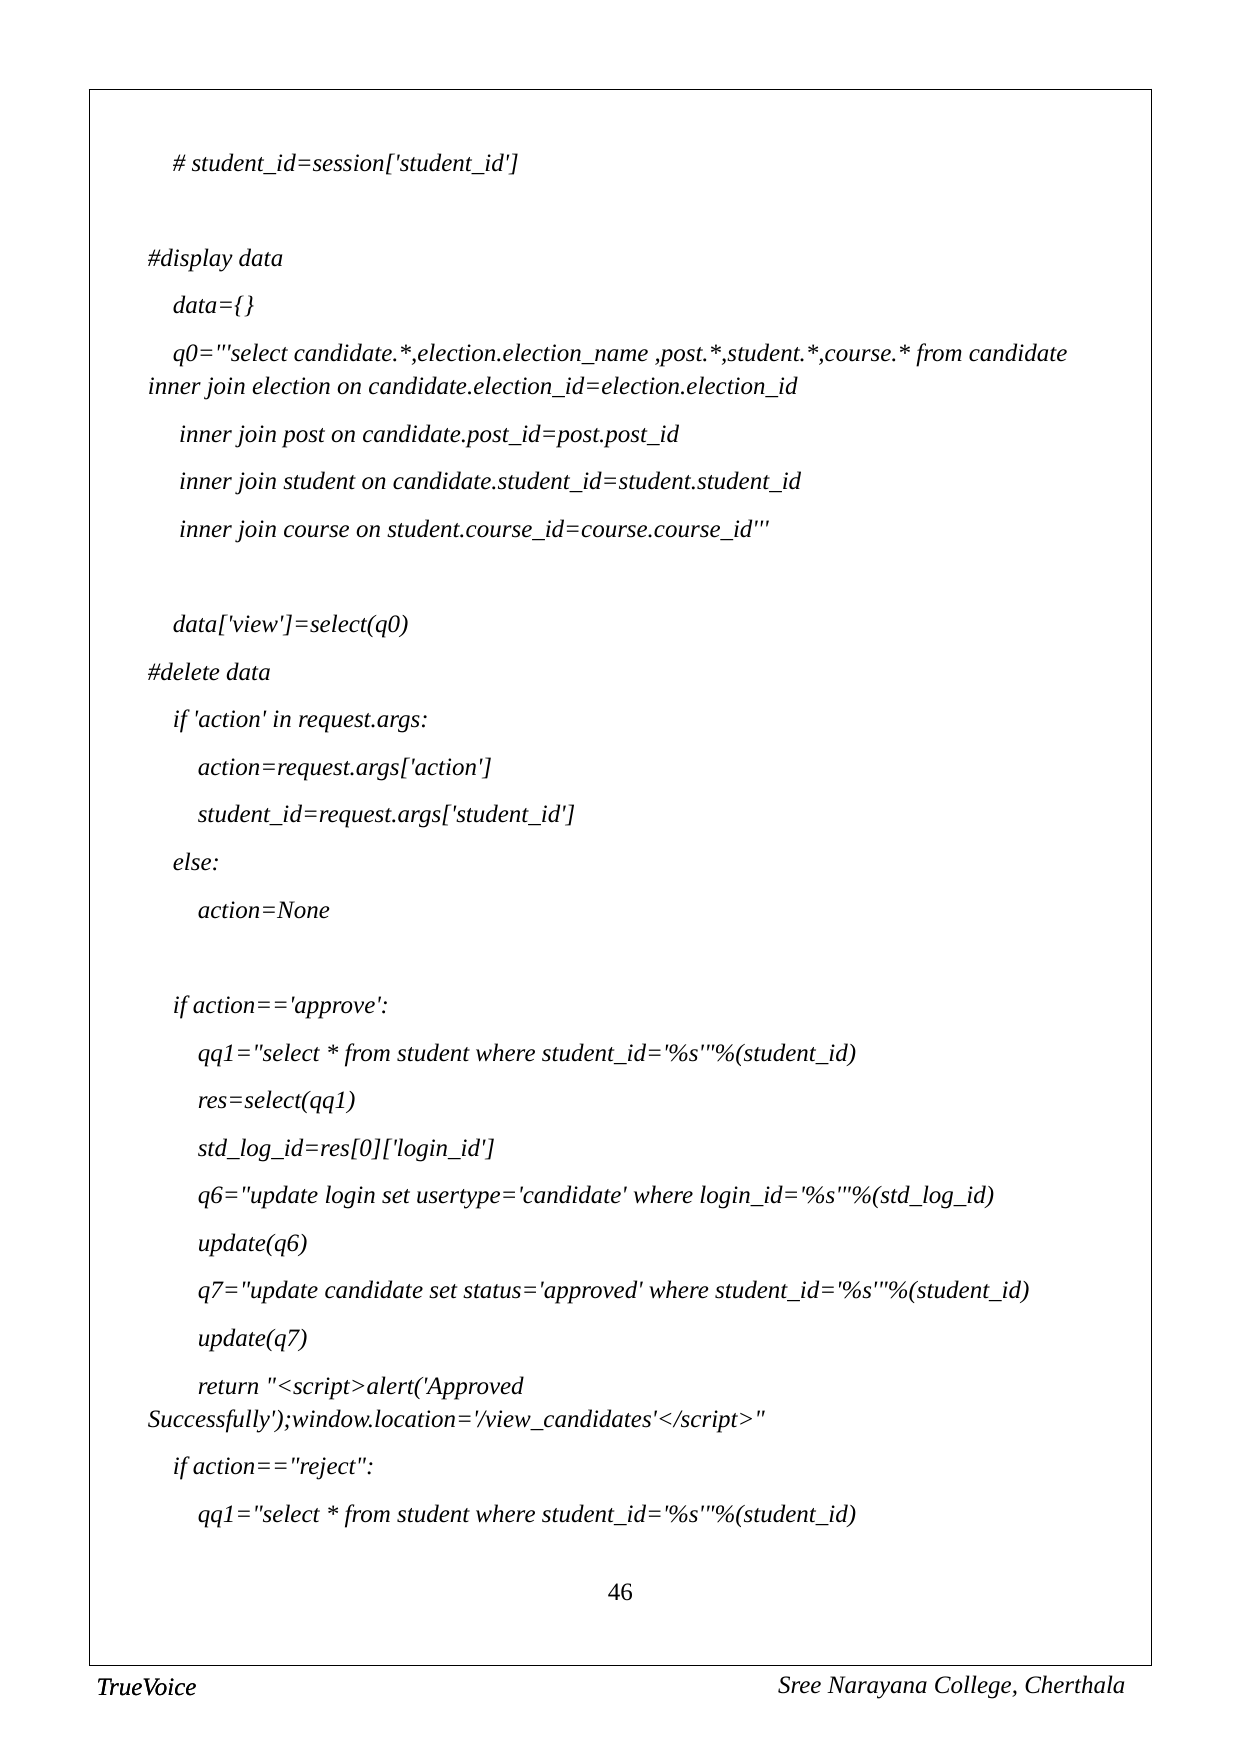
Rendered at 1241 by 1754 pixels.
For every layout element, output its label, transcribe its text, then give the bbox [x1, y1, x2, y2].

text qq1="select * from student where student_id='%s'"%(student_id) [148, 1499, 1092, 1528]
text q7="update candidate set status='approved' where student_id='%s'"%(student_id) [148, 1276, 1092, 1304]
text std_log_id=res[0]['login_id'] [148, 1133, 1092, 1162]
text # student_id=session['student_id'] [148, 148, 1092, 176]
text update(q7) [148, 1323, 1092, 1352]
text if action=='approve': [148, 990, 1092, 1019]
text student_id=request.args['student_id'] [148, 799, 1092, 828]
text else: [148, 847, 1092, 876]
text if 'action' in request.args: [148, 704, 1092, 733]
text inner join post on candidate.post_id=post.post_id [148, 419, 1092, 447]
text update(q6) [148, 1228, 1092, 1257]
text action=request.args['action'] [148, 752, 1092, 781]
text res=select(qq1) [148, 1085, 1092, 1114]
text data['view']=select(q0) [148, 609, 1092, 638]
text data={} [148, 291, 1092, 319]
text action=None [148, 895, 1092, 923]
text q0='''select candidate.*,election.election_name ,post.*,student.*,course.* from candidate inner join election on candidate.election_id=election.election_id [148, 338, 1092, 400]
text qq1="select * from student where student_id='%s'"%(student_id) [148, 1038, 1092, 1066]
text q6="update login set usertype='candidate' where login_id='%s'"%(std_log_id) [148, 1180, 1092, 1209]
text #display data [148, 243, 1092, 272]
text #delete data [148, 657, 1092, 686]
text inner join course on student.course_id=course.course_id''' [148, 514, 1092, 543]
text inner join student on candidate.student_id=student.student_id [148, 466, 1092, 495]
text if action=="reject": [148, 1451, 1092, 1480]
text return "<script>alert('Approved Successfully');window.location='/view_candidates'</script>" [148, 1371, 1092, 1433]
